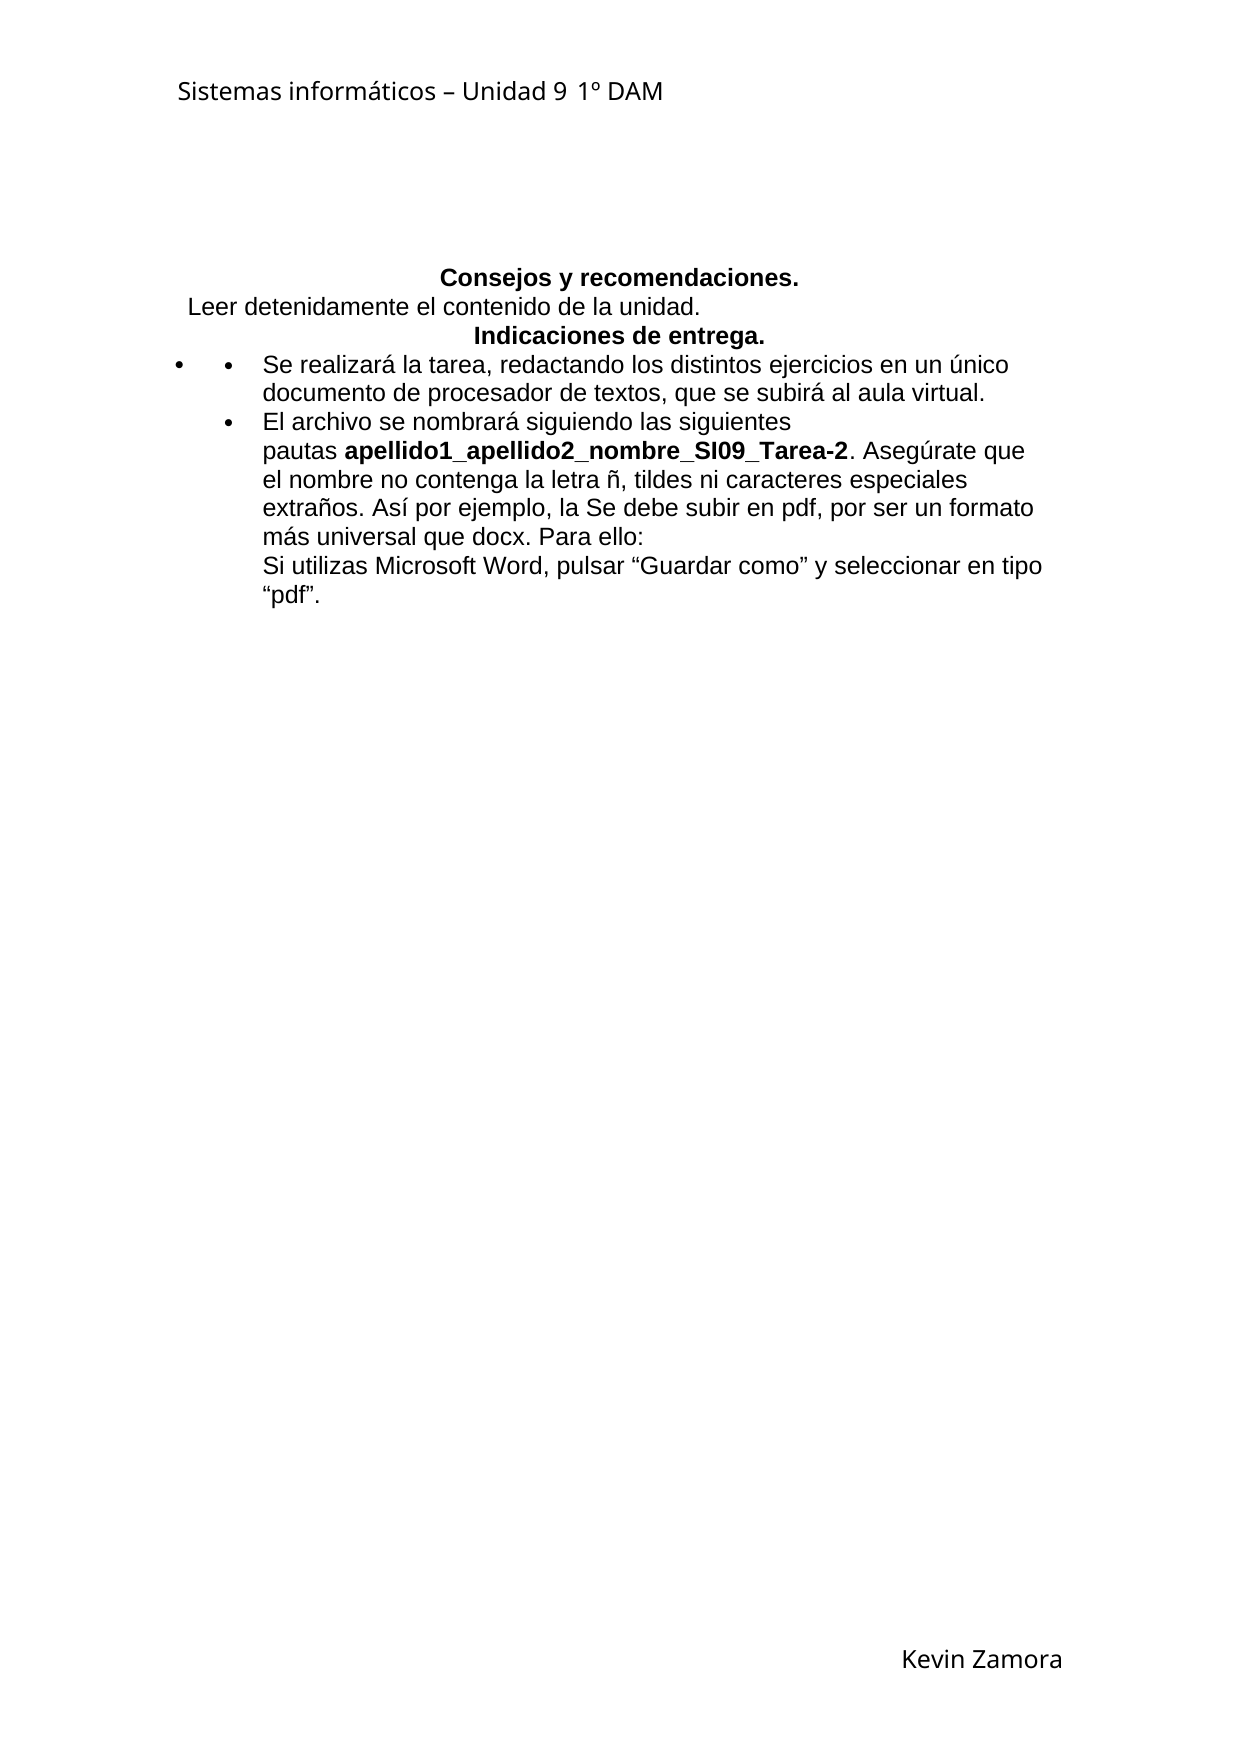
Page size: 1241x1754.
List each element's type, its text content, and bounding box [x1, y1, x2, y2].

table_cell Se realizará la tarea, redactando los distintos ejercicios en un único documento de procesador de textos, que se subirá al aula virtual. El archivo se nombrará siguiendo las siguientes pautas apellido1_apellido2_nombre_SI09_Tarea-2. Asegúrate que el nombre no contenga la letra ñ, tildes ni caracteres especiales extraños. Así por ejemplo, la Se debe subir en pdf, por ser un formato más universal que docx. Para ello: Si utilizas Microsoft Word, pulsar “Guardar como” y seleccionar en tipo “pdf”. [177, 350, 1063, 664]
table_cell [165, 264, 177, 292]
table_cell [177, 148, 1063, 263]
table_cell [165, 350, 177, 664]
table_cell [165, 148, 177, 263]
table_cell Leer detenidamente el contenido de la unidad. [177, 292, 1063, 321]
table_cell Consejos y recomendaciones. [177, 264, 1063, 292]
table_cell [165, 292, 177, 321]
table_cell [165, 321, 177, 350]
table_cell Indicaciones de entrega. [177, 321, 1063, 350]
